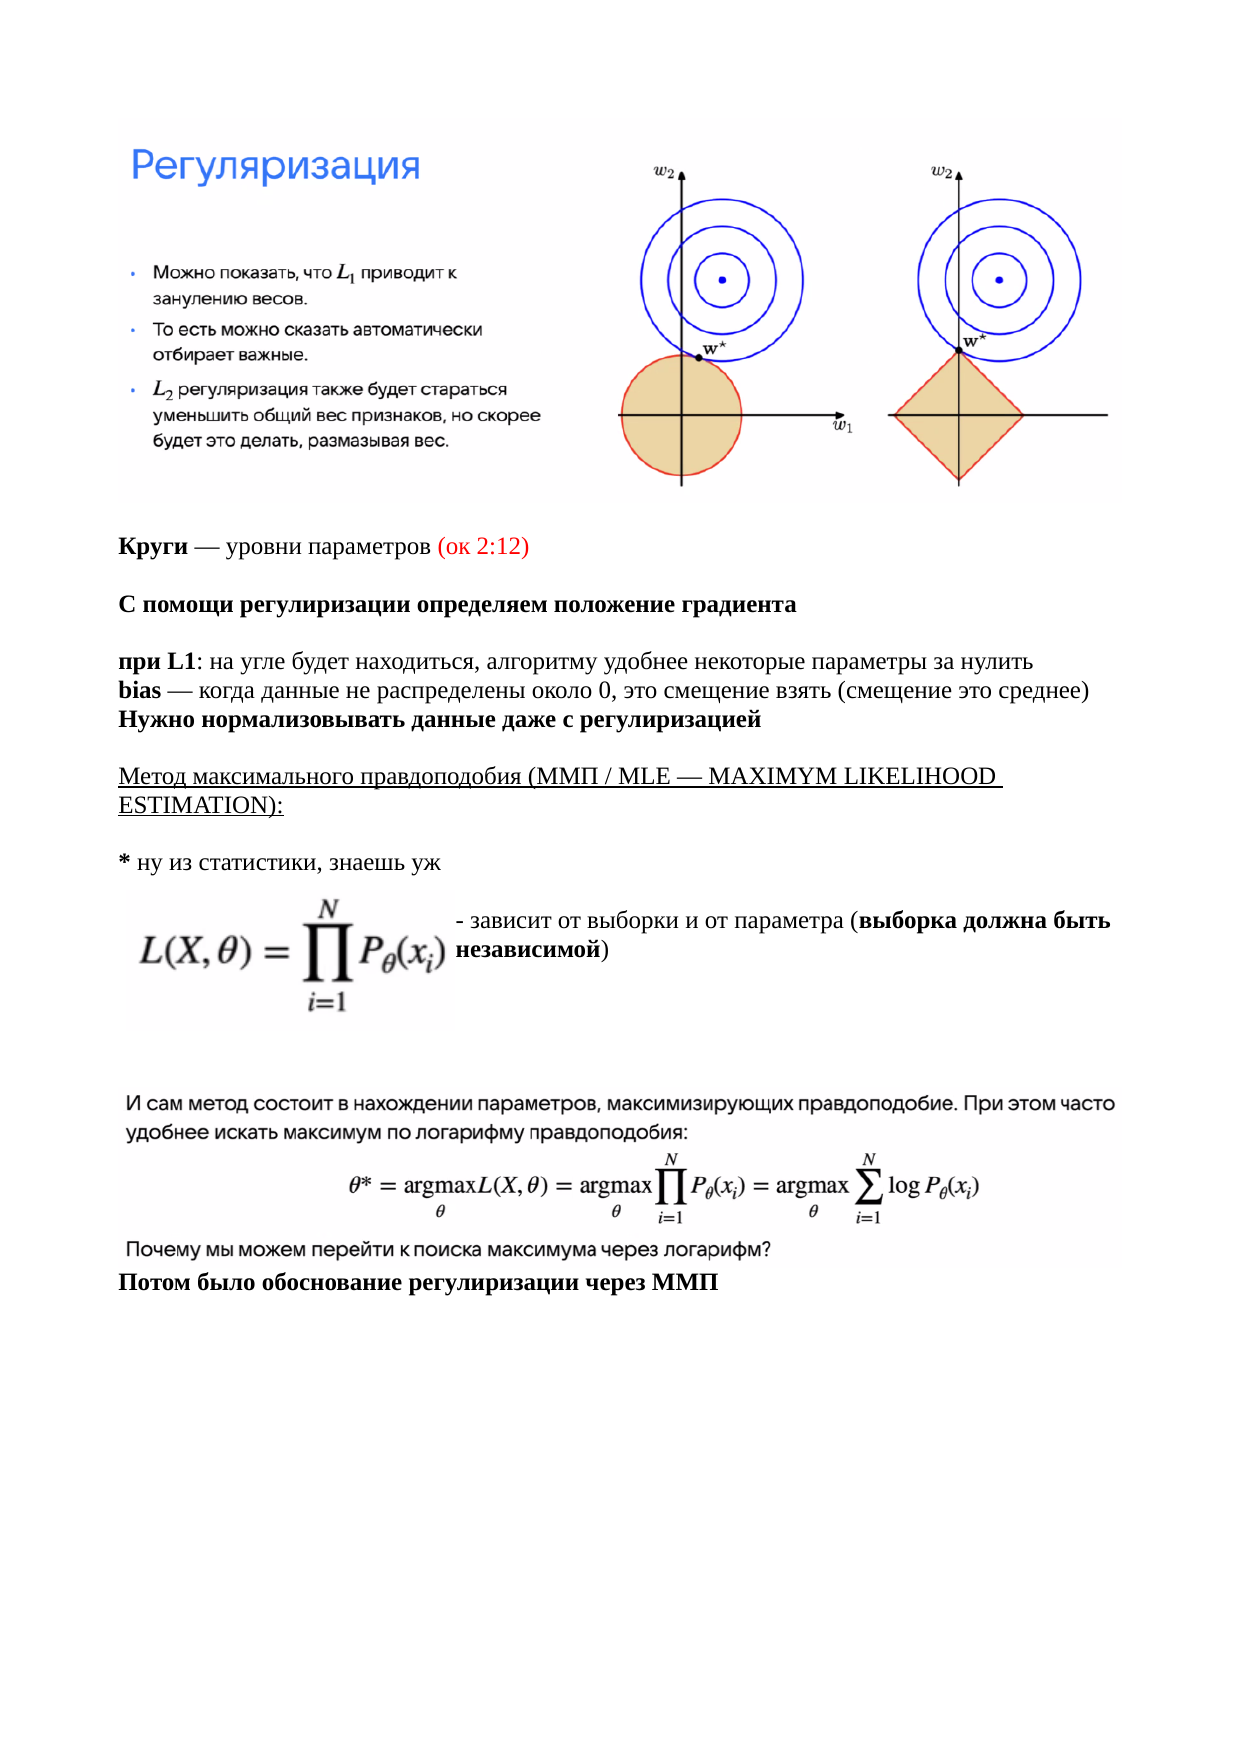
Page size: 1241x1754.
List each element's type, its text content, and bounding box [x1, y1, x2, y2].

text [118, 1077, 1122, 1087]
picture [118, 1087, 1123, 1268]
text bias — когда данные не распределены около 0, это смещение взять (смещение это среднее) [118, 675, 1122, 704]
text Нужно нормализовывать данные даже с регулиризацией [118, 704, 1122, 732]
text С помощи регулиризации определяем положение градиента [118, 589, 1122, 617]
text * ну из статистики, знаешь уж [118, 847, 1122, 876]
text Метод максимального правдоподобия (ММП / MLE — MAXIMYM LIKELIHOOD ESTIMATION): [118, 761, 1122, 819]
text при L1: на угле будет находиться, алгоритму удобнее некоторые параметры за нулить [118, 646, 1122, 675]
picture [118, 118, 1123, 503]
picture [125, 890, 456, 1031]
text Потом было обоснование регулиризации через ММП [118, 1268, 1122, 1296]
text Круги — уровни параметров (ок 2:12) [118, 531, 1122, 560]
text - зависит от выборки и от параметра (выборка должна быть независимой) [456, 905, 1122, 962]
